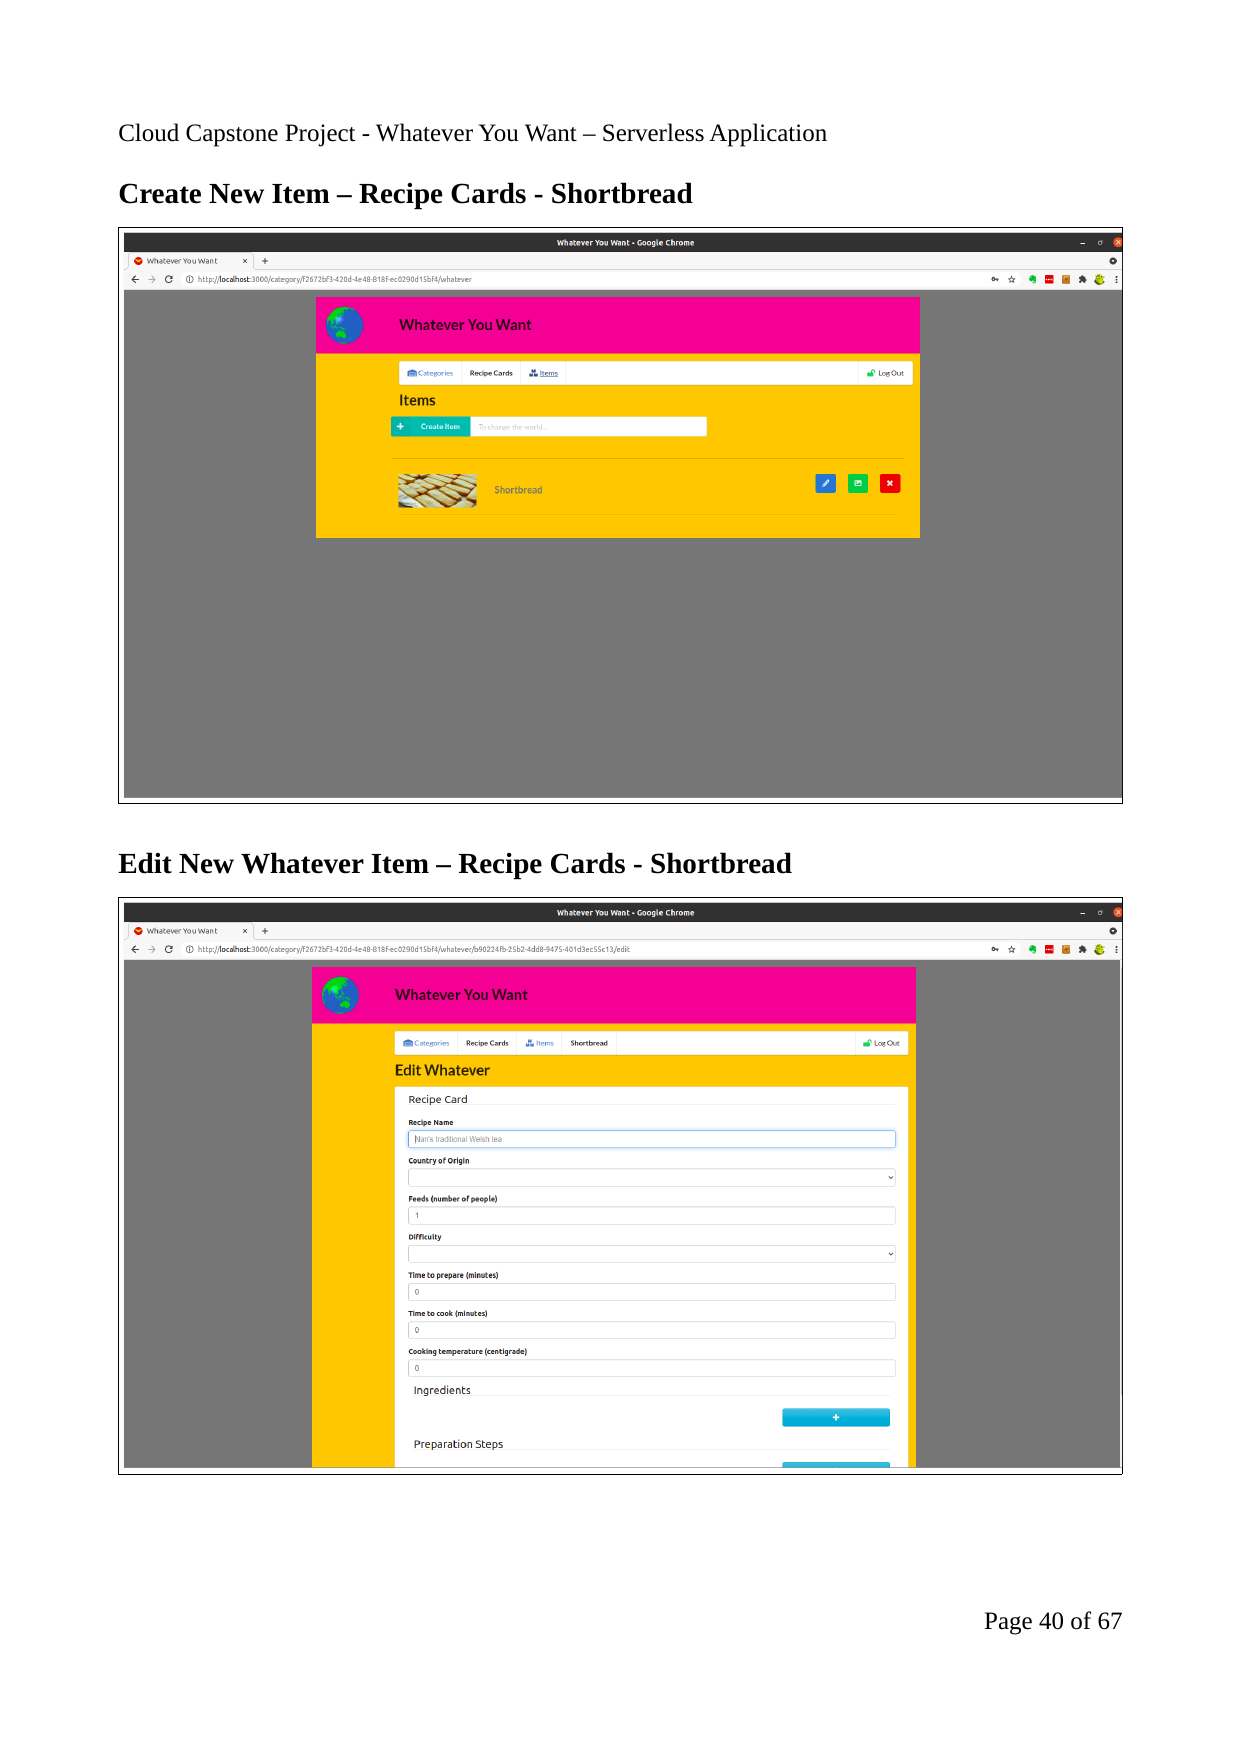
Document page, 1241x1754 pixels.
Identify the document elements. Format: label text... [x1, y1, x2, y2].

subtitle Edit New Whatever Item – Recipe Cards - Shortbread [118, 847, 1122, 880]
picture [123, 232, 1123, 798]
table_header [119, 228, 1122, 803]
subtitle Create New Item – Recipe Cards - Shortbread [118, 176, 1122, 210]
picture [123, 902, 1123, 1468]
table_header [119, 898, 1122, 1473]
